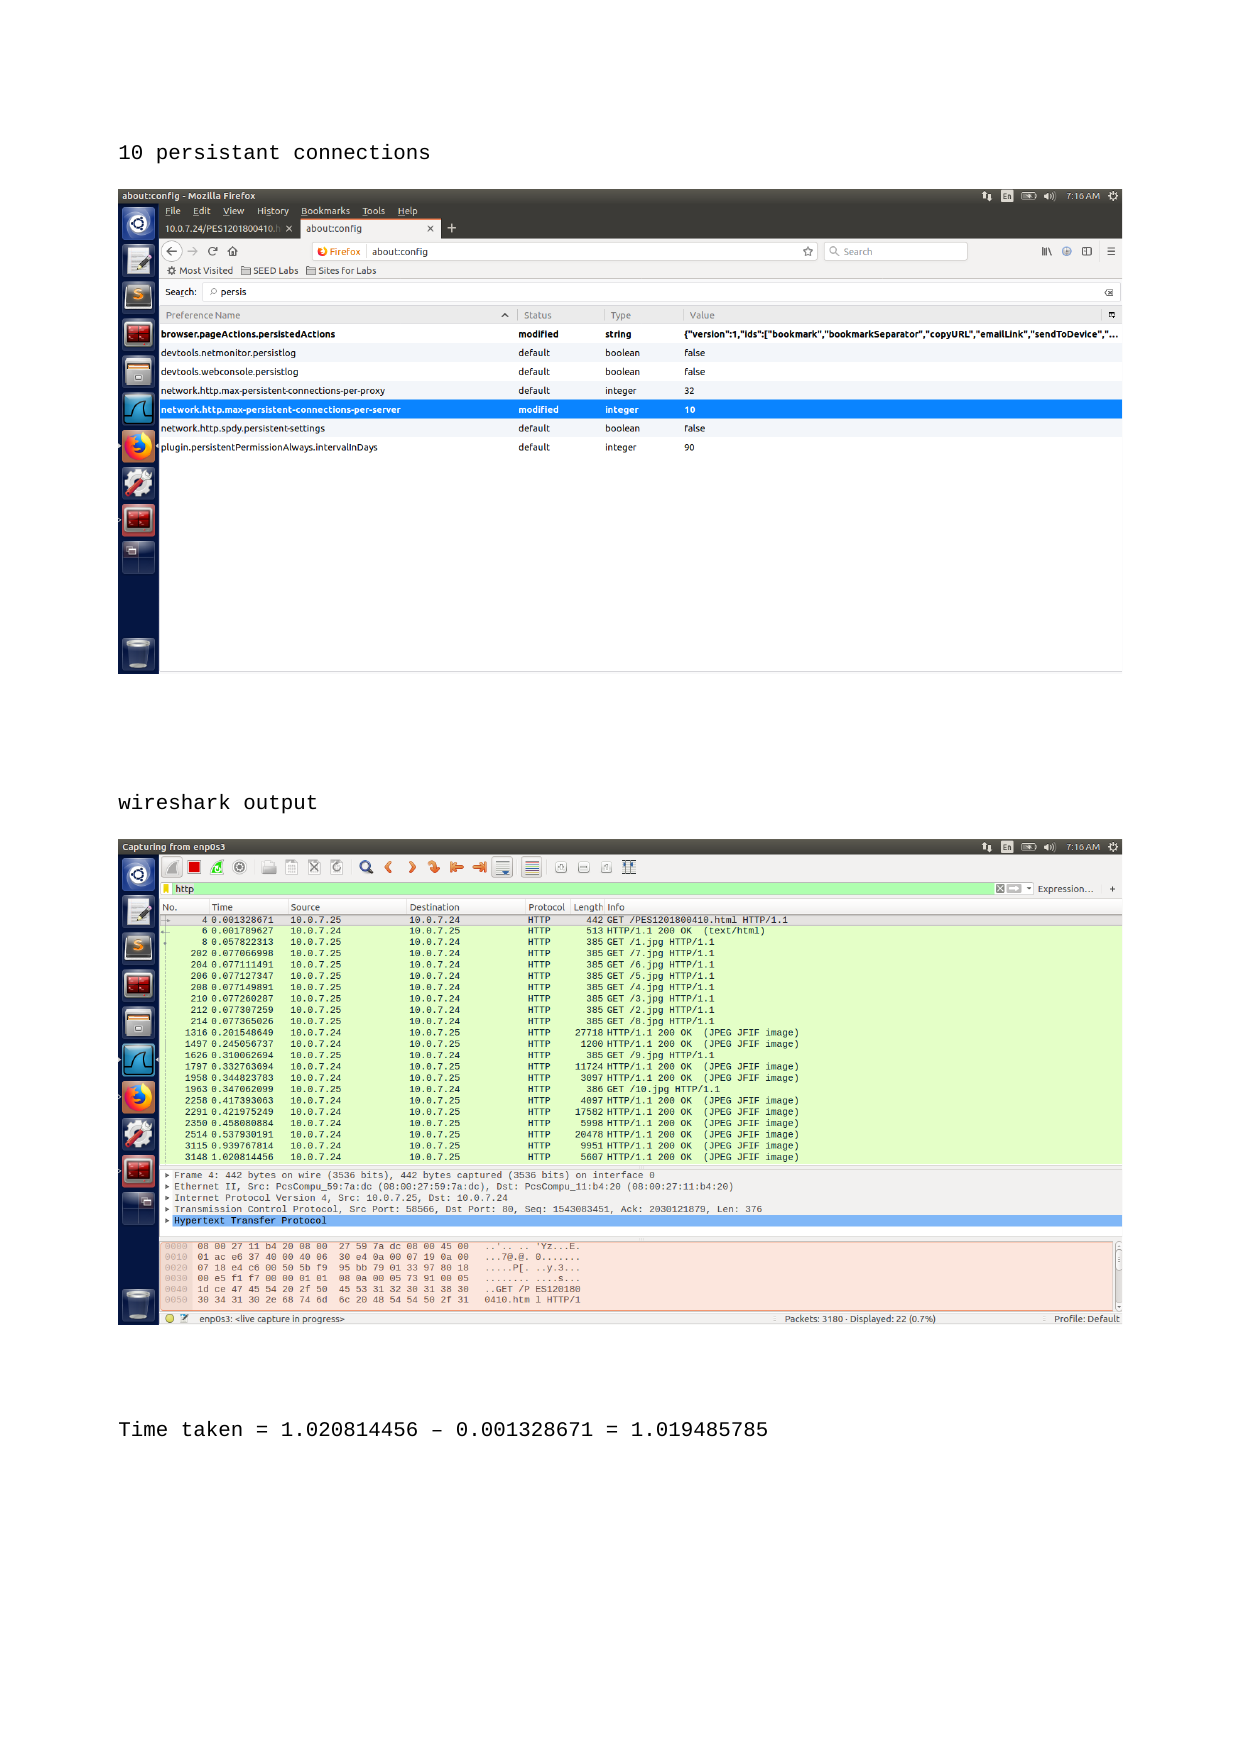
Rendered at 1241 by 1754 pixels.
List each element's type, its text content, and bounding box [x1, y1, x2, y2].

picture [118, 189, 1123, 674]
text wireshark output [118, 792, 1122, 816]
picture [118, 839, 1123, 1325]
text Time taken = 1.020814456 – 0.001328671 = 1.019485785 [118, 1419, 1122, 1443]
text 10 persistant connections [118, 142, 1122, 165]
